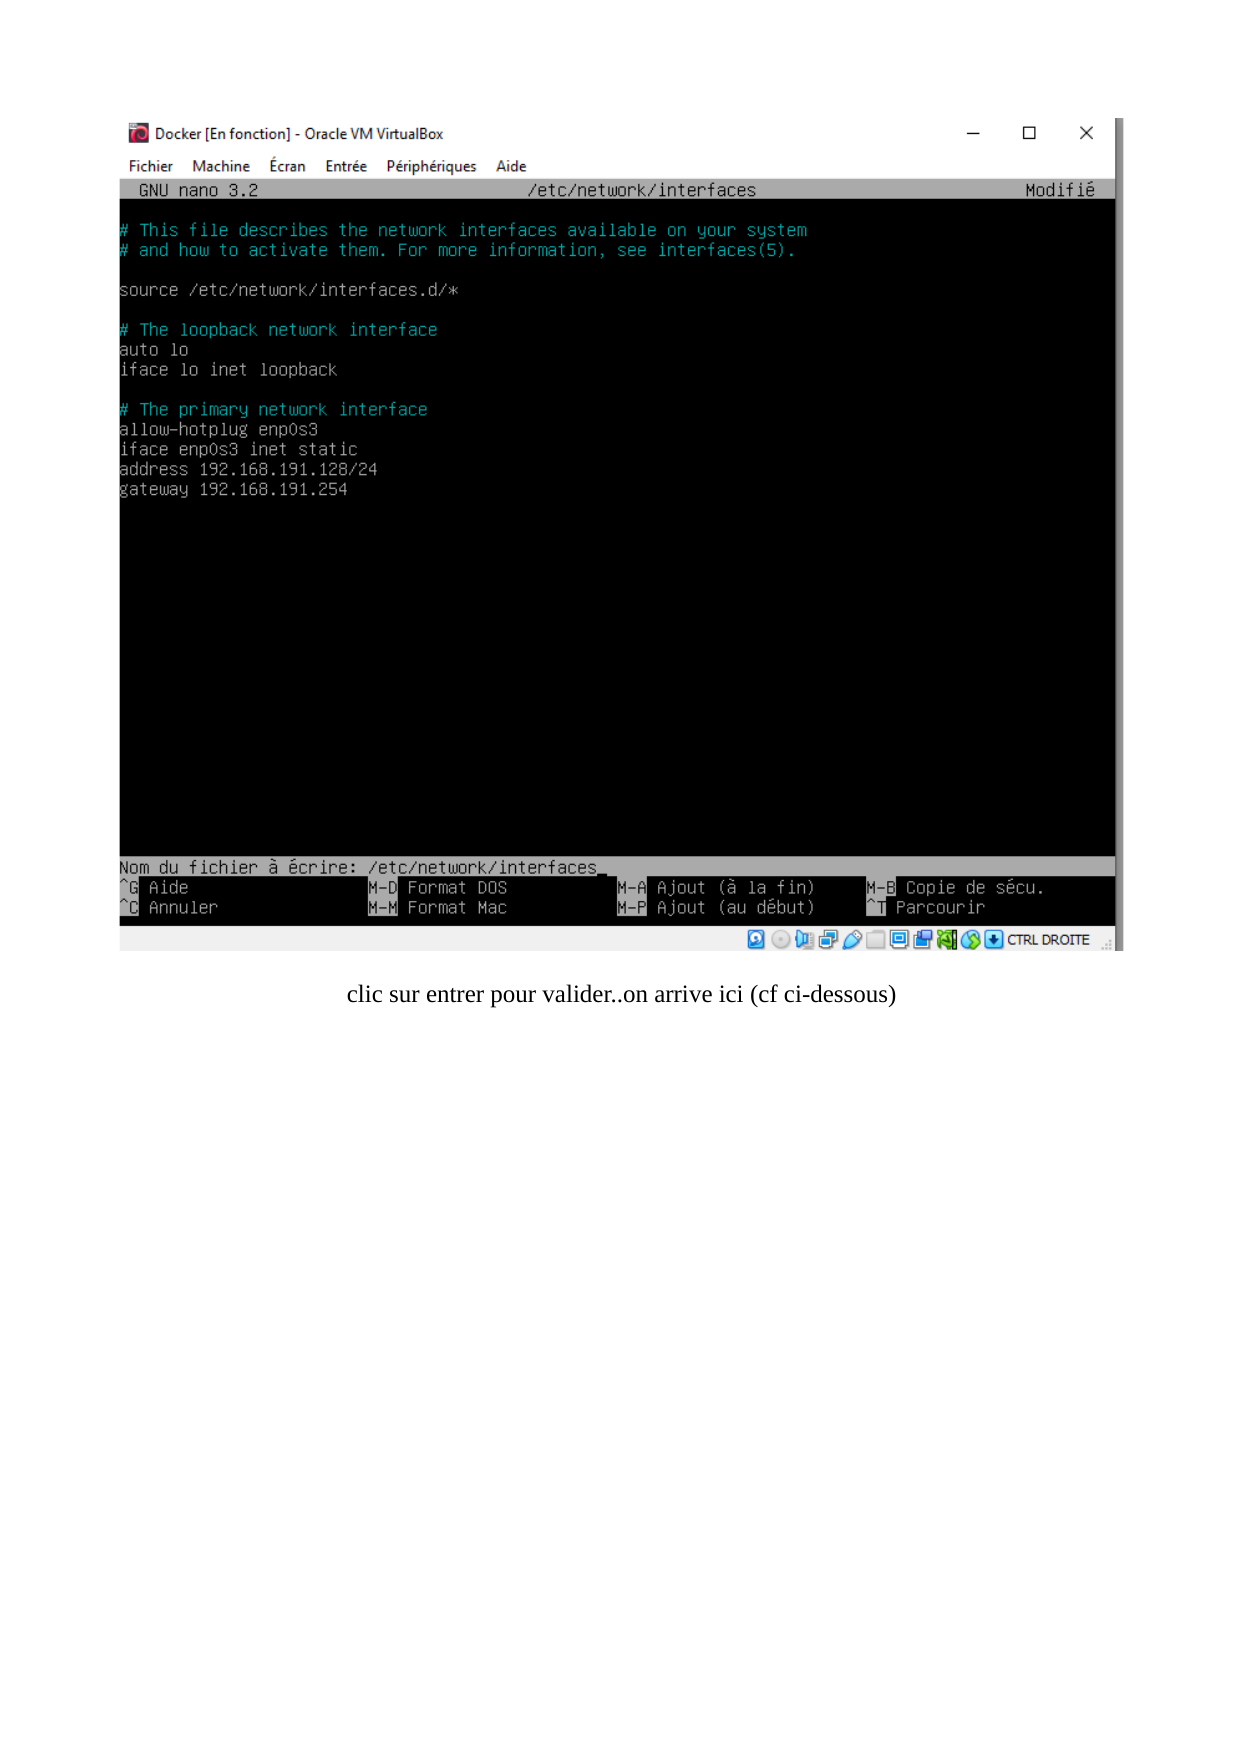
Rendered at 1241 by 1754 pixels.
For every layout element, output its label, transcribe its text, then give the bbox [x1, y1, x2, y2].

picture [119, 118, 1124, 951]
text clic sur entrer pour valider..on arrive ici (cf ci-dessous) [36, 979, 1207, 1008]
